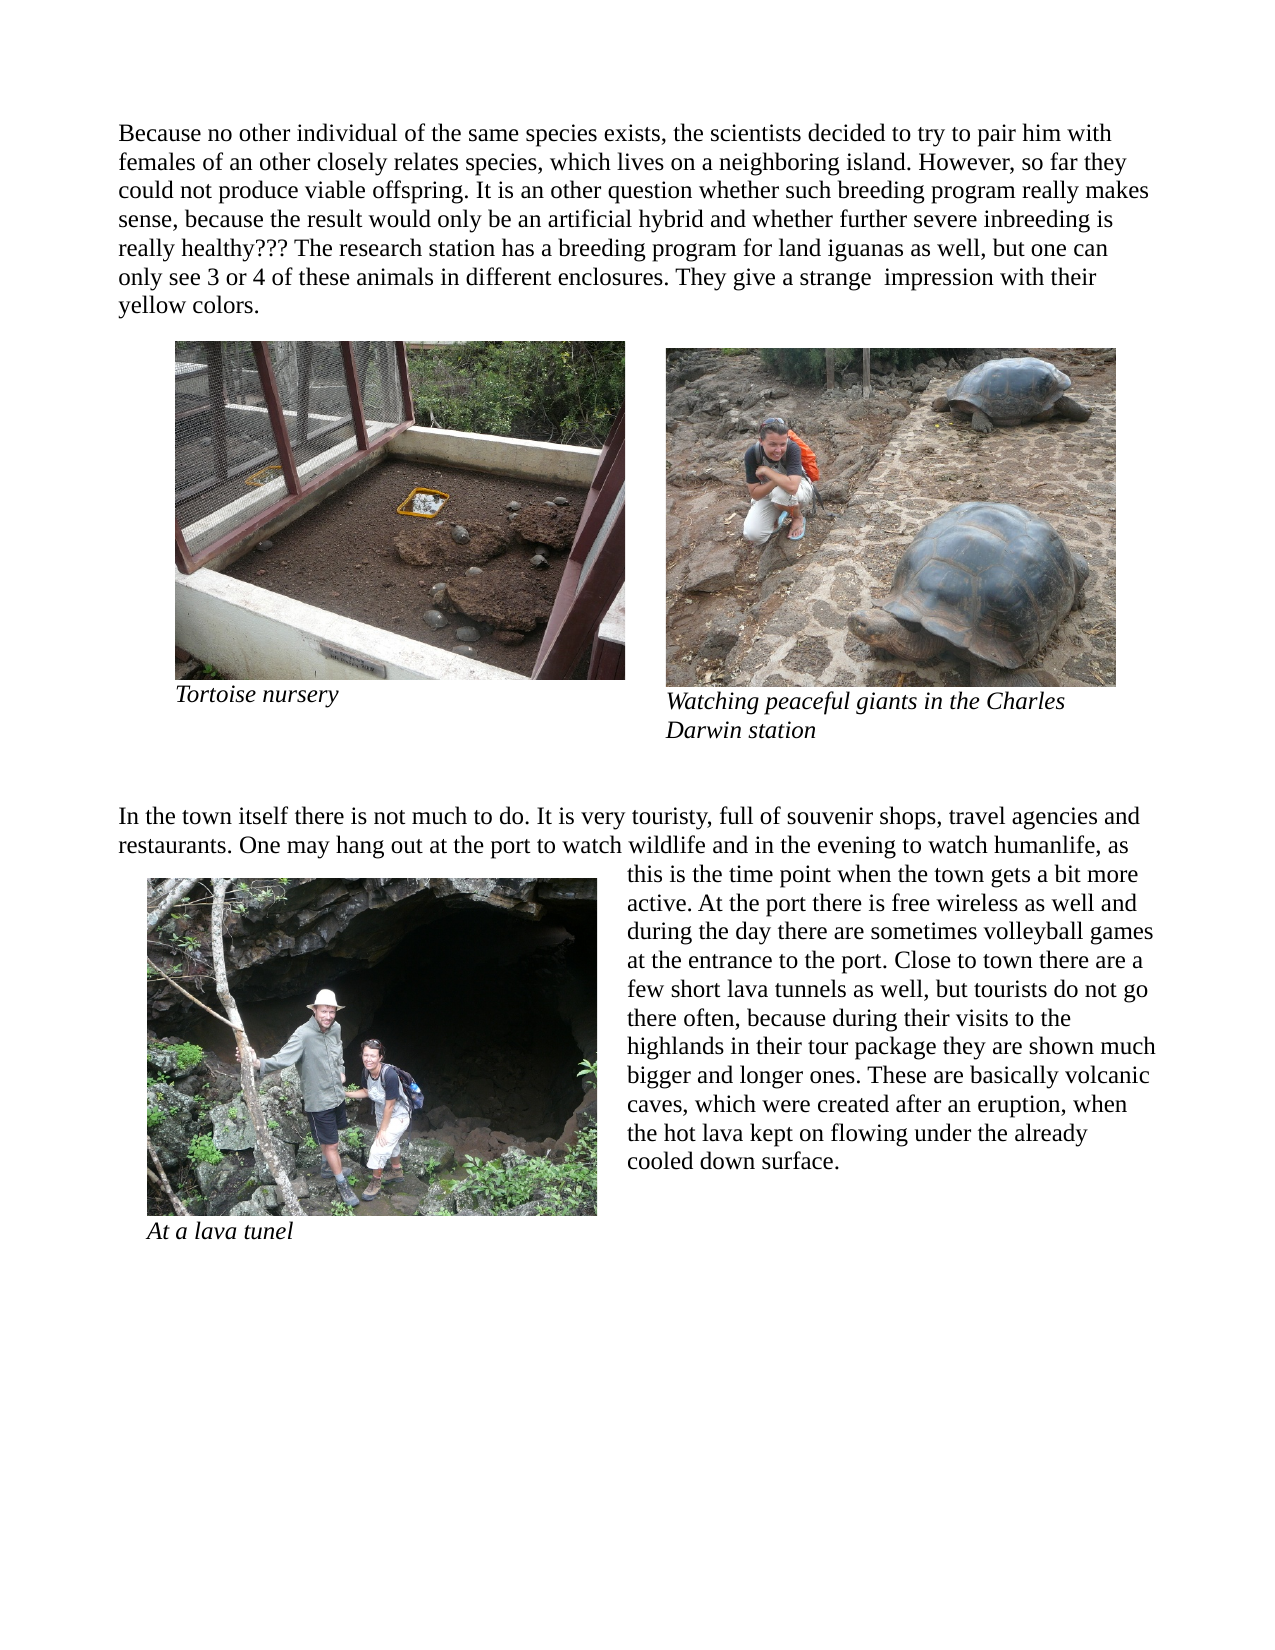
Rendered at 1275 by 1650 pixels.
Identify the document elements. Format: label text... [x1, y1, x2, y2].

text Tortoise nursery [175, 680, 625, 708]
text At a lava tunel [147, 1216, 597, 1245]
picture [175, 341, 626, 680]
text Because no other individual of the same species exists, the scientists decided to try to pair him with females of an other closely relates species, which lives on a neighboring island. However, so far they could not produce viable offspring. It is an other question whether such breeding program really makes sense, because the result would only be an artificial hybrid and whether further severe inbreeding is really healthy??? The research station has a breeding program for land iguanas as well, but one can only see 3 or 4 of these animals in different enclosures. They give a strange impression with their yellow colors. [118, 118, 1157, 319]
text Watching peaceful giants in the Charles Darwin station [666, 687, 1116, 744]
picture [147, 878, 598, 1216]
text In the town itself there is not much to do. It is very touristy, full of souvenir shops, travel agencies and restaurants. One may hang out at the port to watch wildlife and in the evening to watch humanlife, as this is the time point when the town gets a bit more active. At the port there is free wireless as well and during the day there are sometimes volleyball games at the entrance to the port. Close to town there are a few short lava tunnels as well, but tourists do not go there often, because during their visits to the highlands in their tour package they are shown much bigger and longer ones. These are basically volcanic caves, which were created after an eruption, when the hot lava kept on flowing under the already cooled down surface. [118, 801, 1157, 1175]
picture [665, 348, 1116, 687]
